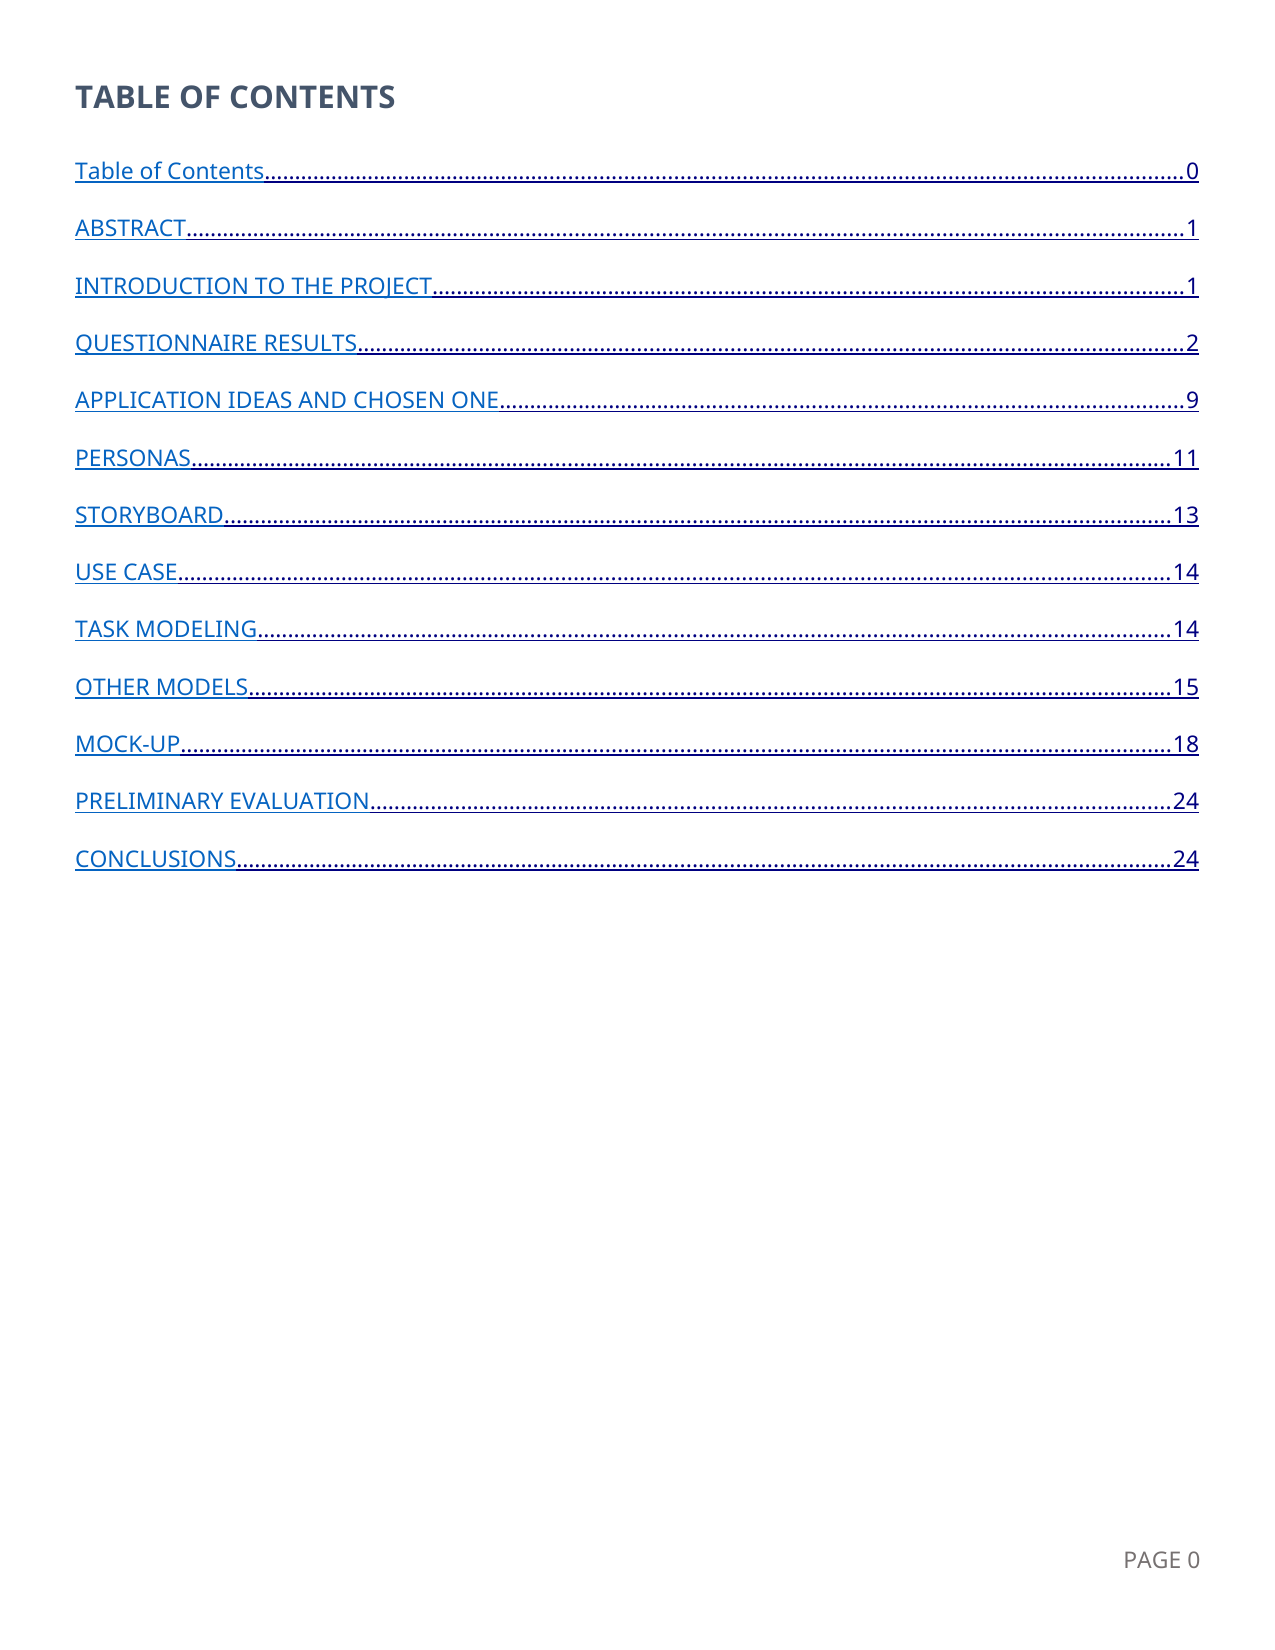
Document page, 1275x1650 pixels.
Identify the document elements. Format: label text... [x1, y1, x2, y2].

text APPLICATION IDEAS AND CHOSEN ONE 9 [75, 384, 1200, 416]
text CONCLUSIONS 24 [75, 843, 1200, 874]
text OTHER MODELS 15 [75, 671, 1200, 702]
text TASK MODELING 14 [75, 613, 1200, 645]
text USE CASE 14 [75, 556, 1200, 587]
text PRELIMINARY EVALUATION 24 [75, 785, 1200, 817]
text Table of Contents 0 [75, 155, 1200, 186]
text MOCK-UP 18 [75, 728, 1200, 759]
text ABSTRACT 1 [75, 212, 1200, 244]
text INTRODUCTION TO THE PROJECT 1 [75, 270, 1200, 301]
text PERSONAS 11 [75, 442, 1200, 473]
text QUESTIONNAIRE RESULTS 2 [75, 327, 1200, 358]
text STORYBOARD 13 [75, 499, 1200, 530]
subtitle Table of Contents [75, 75, 1200, 118]
